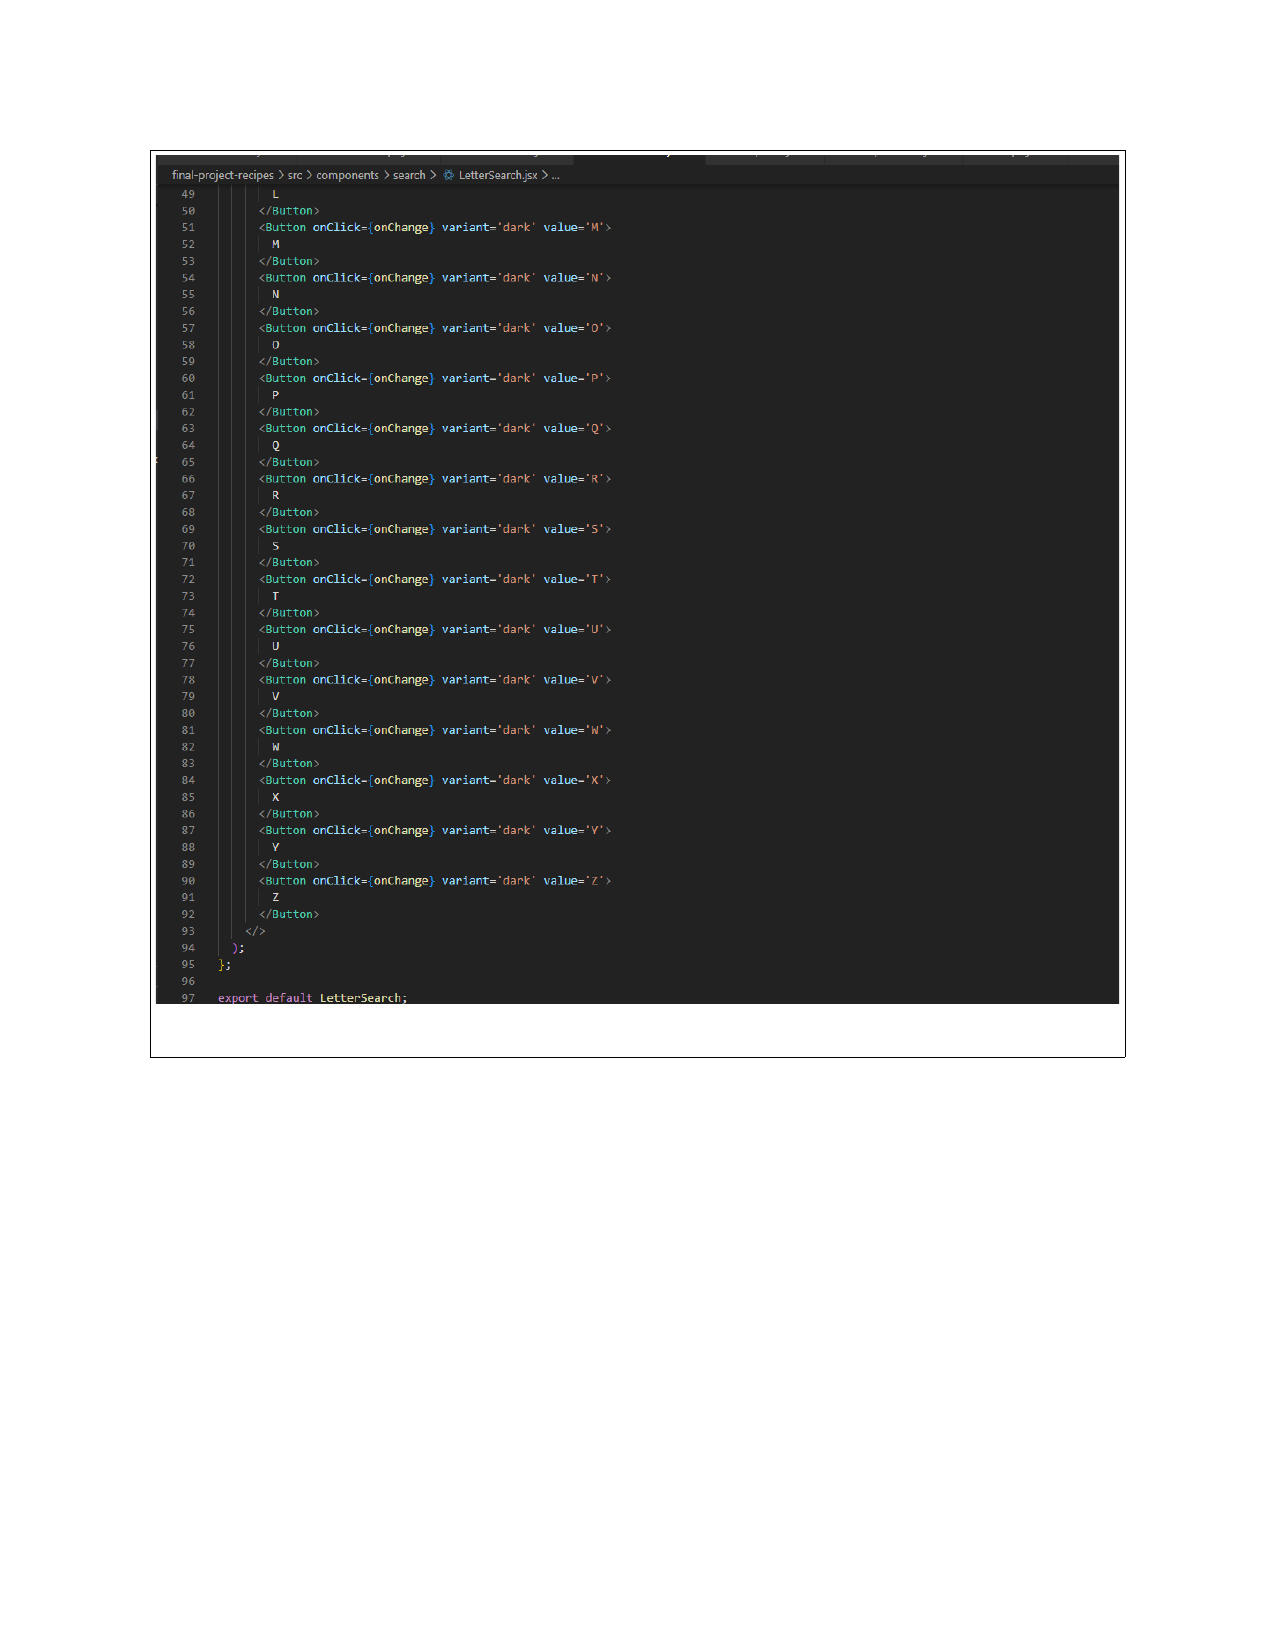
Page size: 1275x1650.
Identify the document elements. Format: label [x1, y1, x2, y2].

table_cell [151, 151, 1125, 1057]
picture [155, 155, 1120, 1004]
